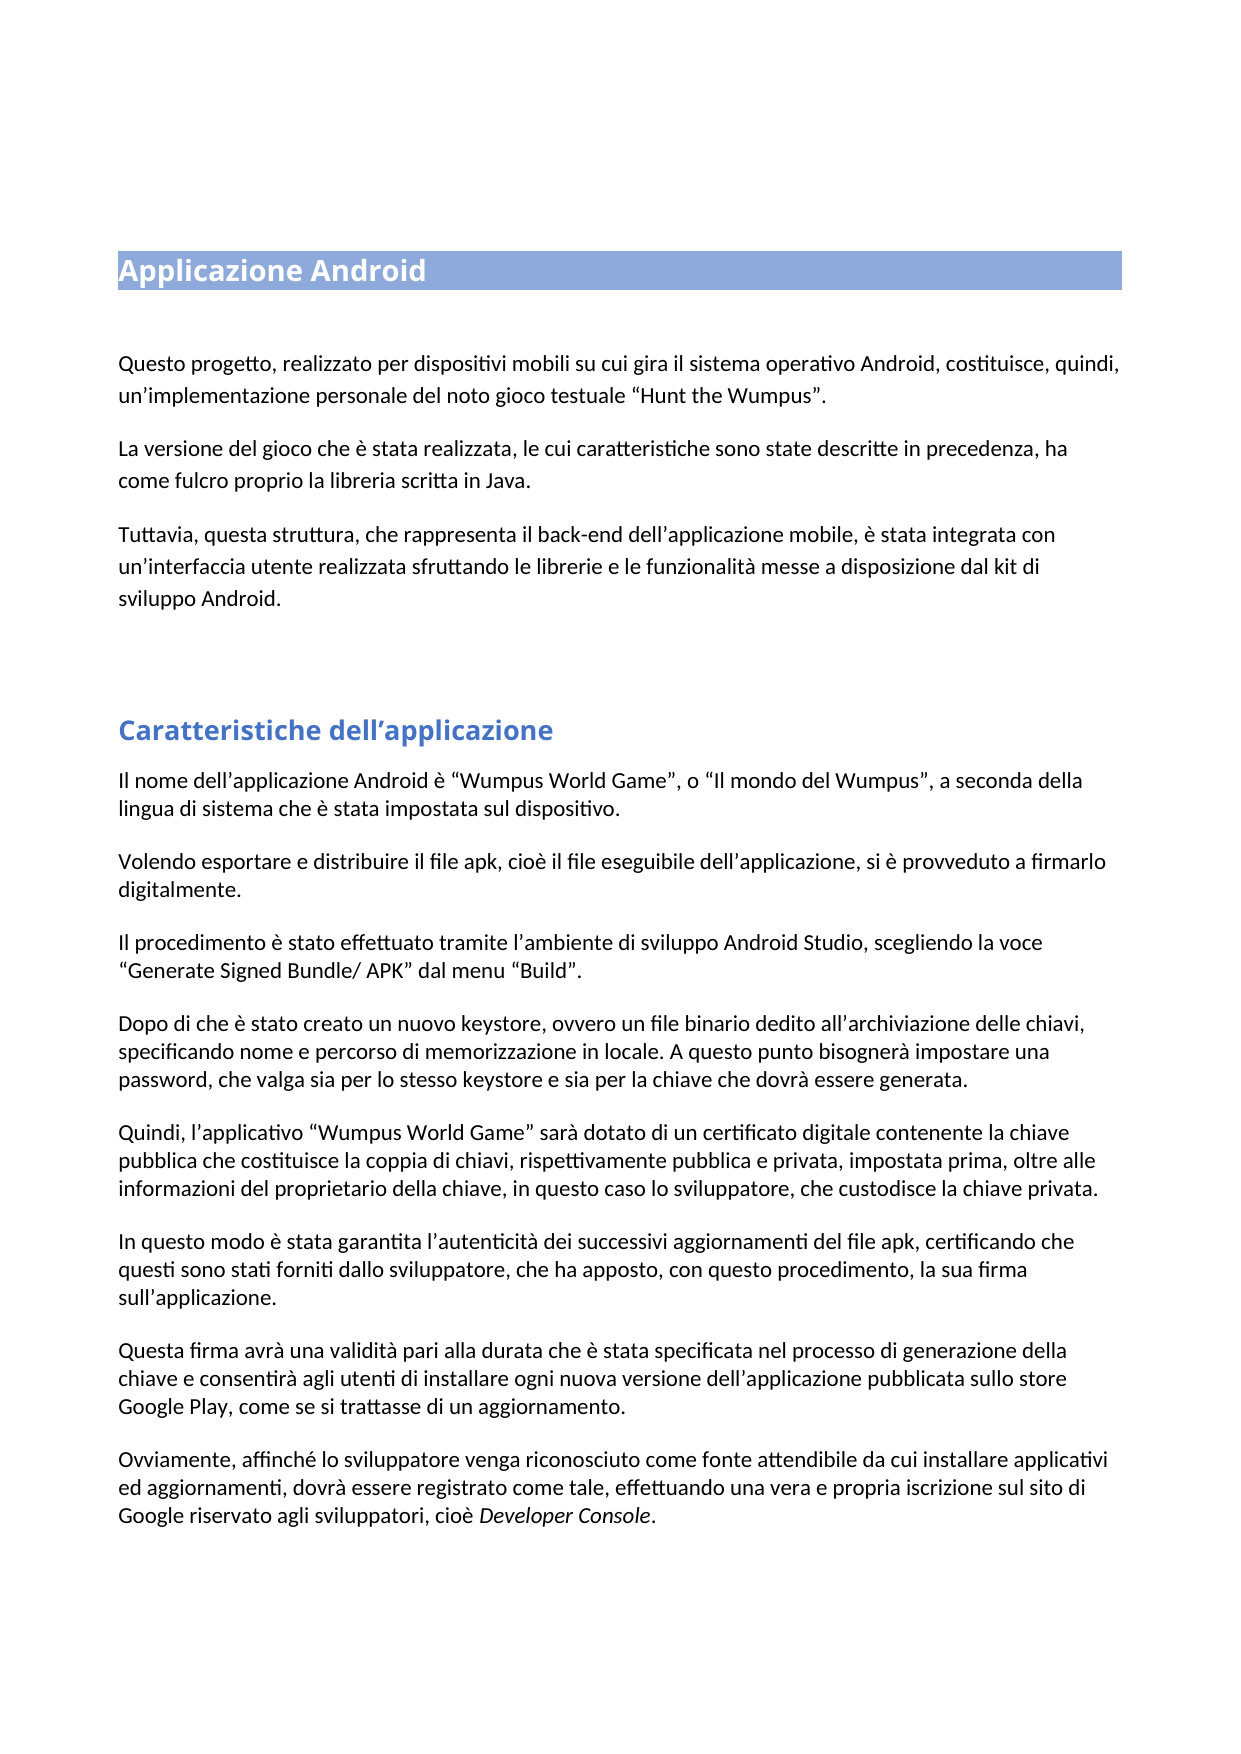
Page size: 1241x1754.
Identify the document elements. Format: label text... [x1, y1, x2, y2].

text Questo progetto, realizzato per dispositivi mobili su cui gira il sistema operativo Android, costituisce, quindi, un’implementazione personale del noto gioco testuale “Hunt the Wumpus”. [118, 349, 1122, 409]
text Quindi, l’applicativo “Wumpus World Game” sarà dotato di un certificato digitale contenente la chiave pubblica che costituisce la coppia di chiavi, rispettivamente pubblica e privata, impostata prima, oltre alle informazioni del proprietario della chiave, in questo caso lo sviluppatore, che custodisce la chiave privata. [118, 1118, 1122, 1202]
text Ovviamente, affinché lo sviluppatore venga riconosciuto come fonte attendibile da cui installare applicativi ed aggiornamenti, dovrà essere registrato come tale, effettuando una vera e propria iscrizione sul sito di Google riservato agli sviluppatori, cioè Developer Console. [118, 1445, 1122, 1529]
text Dopo di che è stato creato un nuovo keystore, ovvero un file binario dedito all’archiviazione delle chiavi, specificando nome e percorso di memorizzazione in locale. A questo punto bisognerà impostare una password, che valga sia per lo stesso keystore e sia per la chiave che dovrà essere generata. [118, 1009, 1122, 1093]
text La versione del gioco che è stata realizzata, le cui caratteristiche sono state descritte in precedenza, ha come fulcro proprio la libreria scritta in Java. [118, 434, 1122, 495]
text Il nome dell’applicazione Android è “Wumpus World Game”, o “Il mondo del Wumpus”, a seconda della lingua di sistema che è stata impostata sul dispositivo. [118, 766, 1122, 822]
text In questo modo è stata garantita l’autenticità dei successivi aggiornamenti del file apk, certificando che questi sono stati forniti dallo sviluppatore, che ha apposto, con questo procedimento, la sua firma sull’applicazione. [118, 1227, 1122, 1311]
text Volendo esportare e distribuire il file apk, cioè il file eseguibile dell’applicazione, si è provveduto a firmarlo digitalmente. [118, 847, 1122, 903]
subtitle Applicazione Android [118, 251, 1122, 290]
text Il procedimento è stato effettuato tramite l’ambiente di sviluppo Android Studio, scegliendo la voce “Generate Signed Bundle/ APK” dal menu “Build”. [118, 928, 1122, 984]
text Tuttavia, questa struttura, che rappresenta il back-end dell’applicazione mobile, è stata integrata con un’interfaccia utente realizzata sfruttando le librerie e le funzionalità messe a disposizione dal kit di sviluppo Android. [118, 520, 1122, 612]
subtitle Caratteristiche dell’applicazione [118, 711, 1122, 748]
text Questa firma avrà una validità pari alla durata che è stata specificata nel processo di generazione della chiave e consentirà agli utenti di installare ogni nuova versione dell’applicazione pubblicata sullo store Google Play, come se si trattasse di un aggiornamento. [118, 1336, 1122, 1420]
